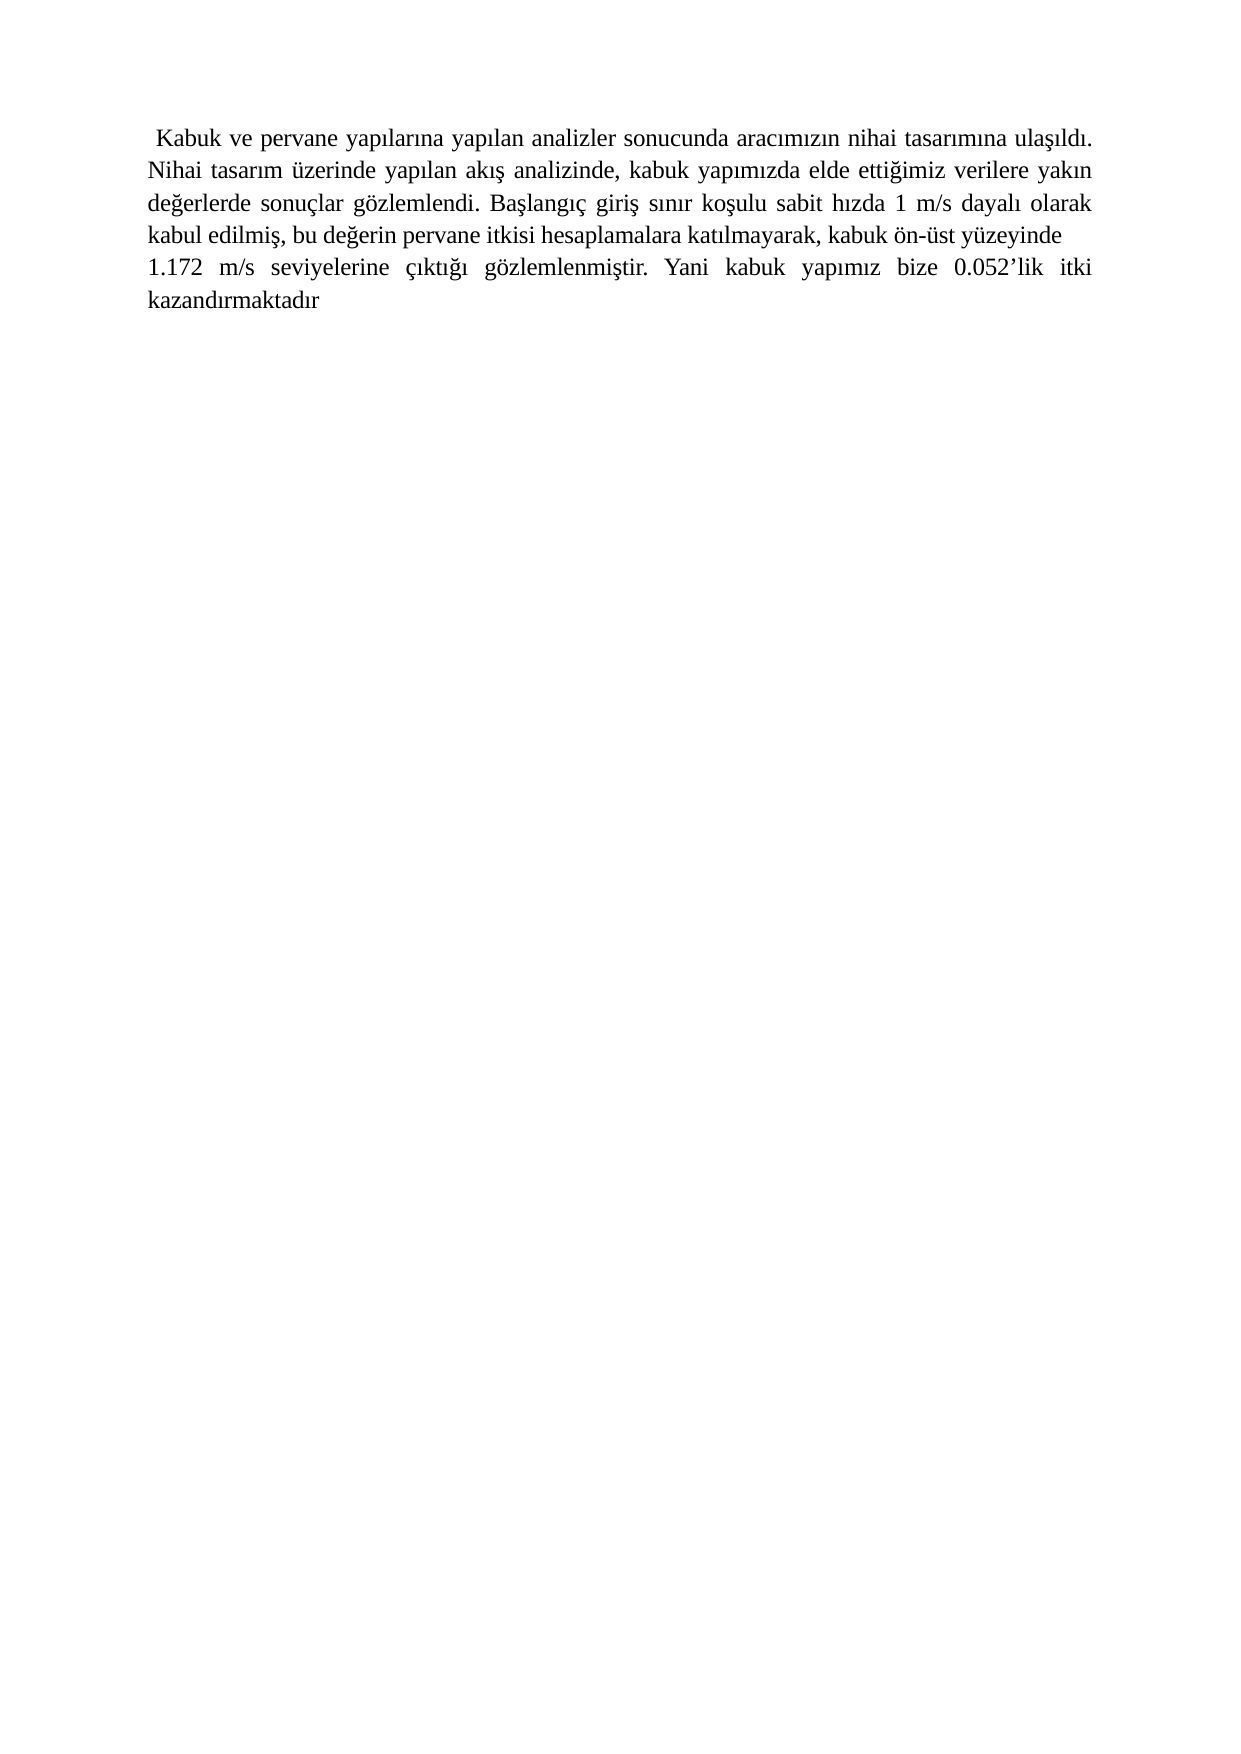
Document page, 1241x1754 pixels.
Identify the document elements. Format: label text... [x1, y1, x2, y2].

text 1.172 m/s seviyelerine çıktığı gözlemlenmiştir. Yani kabuk yapımız bize 0.052’lik itki kazandırmaktadır [147, 252, 1093, 314]
text Kabuk ve pervane yapılarına yapılan analizler sonucunda aracımızın nihai tasarımına ulaşıldı. Nihai tasarım üzerinde yapılan akış analizinde, kabuk yapımızda elde ettiğimiz verilere yakın değerlerde sonuçlar gözlemlendi. Başlangıç giriş sınır koşulu sabit hızda 1 m/s dayalı olarak kabul edilmiş, bu değerin pervane itkisi hesaplamalara katılmayarak, kabuk ön-üst yüzeyinde [147, 123, 1093, 249]
